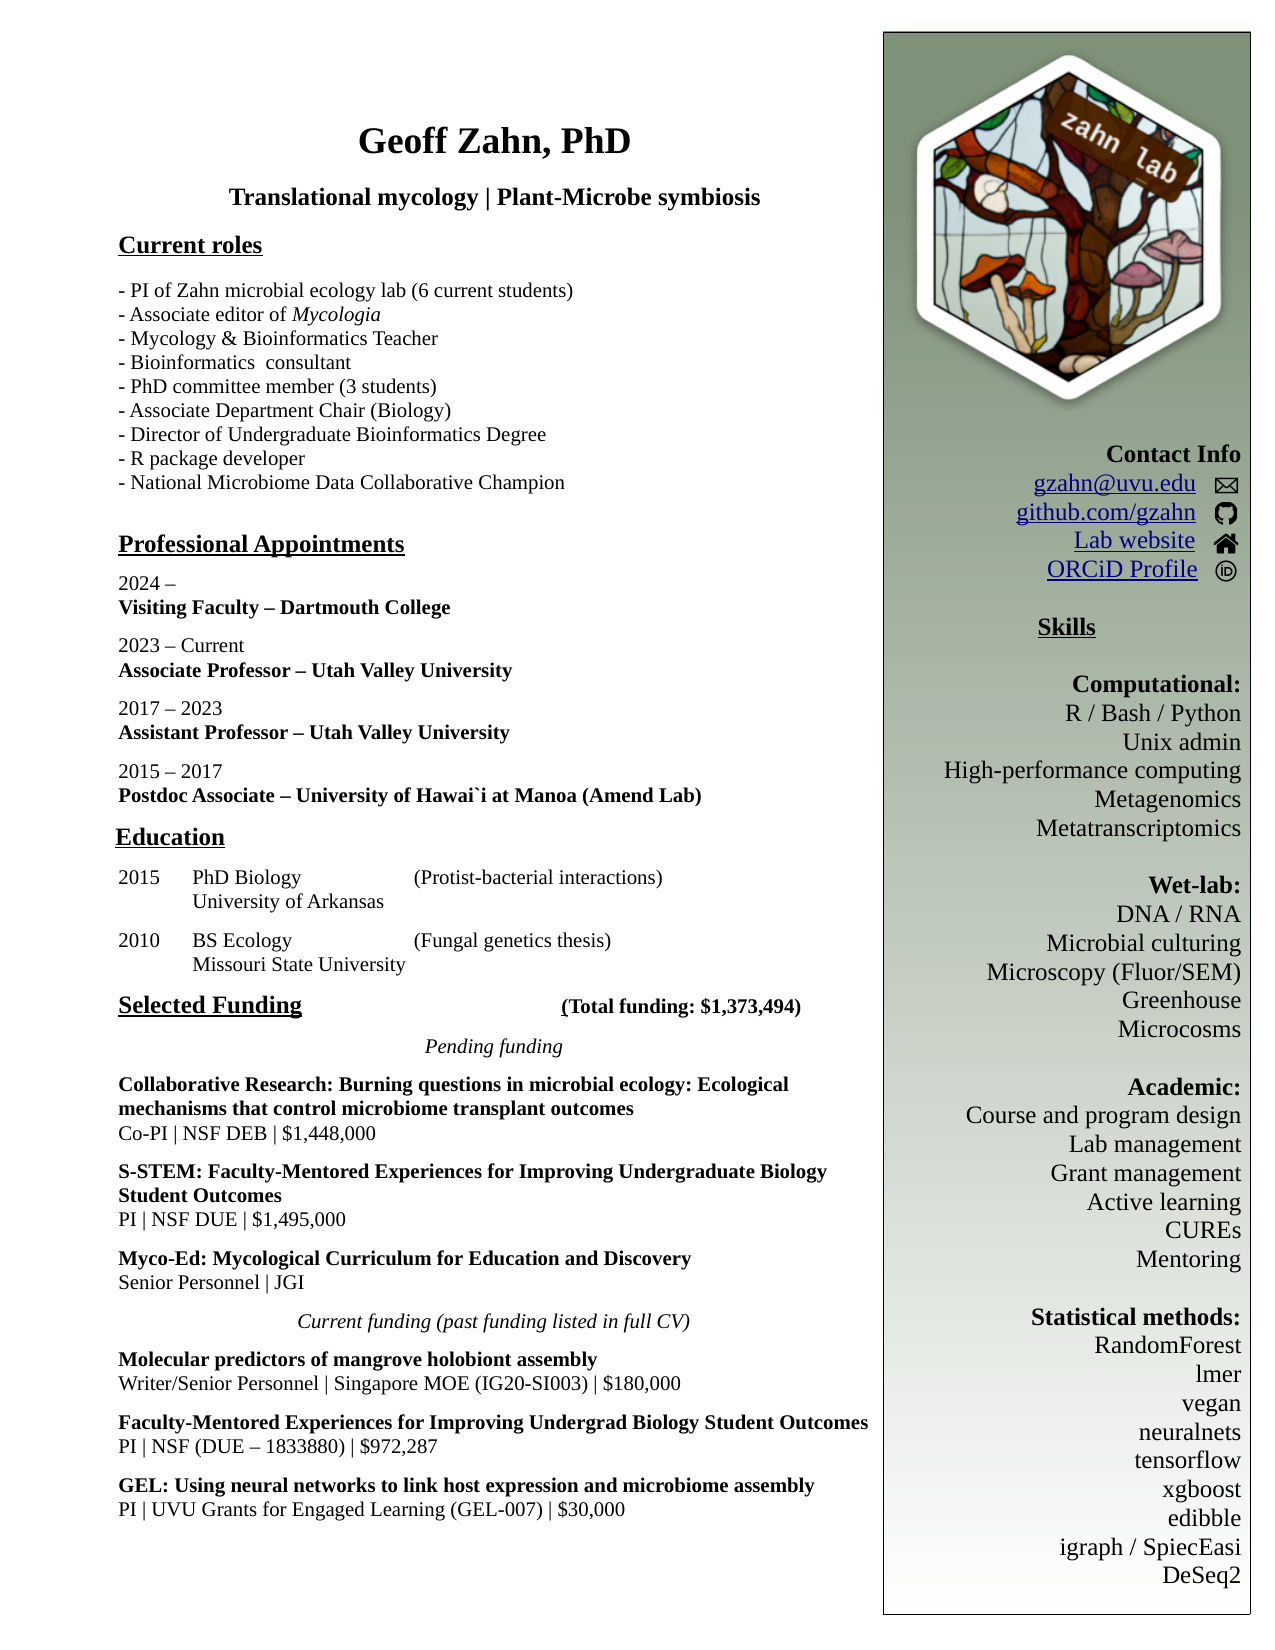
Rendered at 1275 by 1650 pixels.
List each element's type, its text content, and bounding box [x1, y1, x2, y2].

text DeSeq2 [892, 1561, 1241, 1589]
text Active learning [892, 1187, 1241, 1216]
subtitle Professional Appointments [118, 529, 883, 558]
text Current funding (past funding listed in full CV) [118, 1308, 883, 1333]
text ORCiD Profile [892, 554, 1241, 583]
text tensorflow [892, 1446, 1241, 1474]
text - PI of Zahn microbial ecology lab (6 current students) - Associate editor of Mycologia - Mycology & Bioinformatics Teacher - Bioinformatics consultant - PhD committee member (3 students) - Associate Department Chair (Biology) - Director of Undergraduate Bioinformatics Degree - R package developer - National Microbiome Data Collaborative Champion [118, 277, 883, 494]
text Metatranscriptomics [892, 813, 1241, 842]
text High-performance computing [892, 756, 1241, 784]
text Selected Funding (Total funding: $1,373,494) [118, 990, 883, 1019]
text 2017 – 2023 Assistant Professor – Utah Valley University [118, 696, 883, 744]
text Collaborative Research: Burning questions in microbial ecology: Ecological mechanisms that control microbiome transplant outcomes Co-PI | NSF DEB | $1,448,000 [118, 1072, 883, 1144]
text Lab website [892, 526, 1241, 554]
text Mentoring [892, 1244, 1241, 1273]
text RandomForest [892, 1331, 1241, 1359]
picture [1213, 531, 1239, 556]
text Contact Info [892, 439, 1241, 468]
text Faculty-Mentored Experiences for Improving Undergrad Biology Student Outcomes PI | NSF (DUE – 1833880) | $972,287 [118, 1410, 883, 1458]
text gzahn@uvu.edu [892, 468, 1241, 497]
picture [905, 43, 1233, 411]
text Molecular predictors of mangrove holobiont assembly Writer/Senior Personnel | Singapore MOE (IG20-SI003) | $180,000 [118, 1347, 883, 1395]
text GEL: Using neural networks to link host expression and microbiome assembly PI | UVU Grants for Engaged Learning (GEL-007) | $30,000 [118, 1473, 883, 1521]
picture [1208, 469, 1245, 525]
text Translational mycology | Plant-Microbe symbiosis [118, 182, 883, 211]
text Education [115, 822, 883, 850]
text Grant management [892, 1158, 1241, 1187]
text Lab management [892, 1129, 1241, 1158]
text Academic: [892, 1072, 1241, 1101]
text Skills [892, 612, 1241, 641]
text Myco-Ed: Mycological Curriculum for Education and Discovery Senior Personnel | JGI [118, 1246, 883, 1294]
text Unix admin [892, 727, 1241, 756]
text neuralnets [892, 1417, 1241, 1446]
text lmer [892, 1359, 1241, 1388]
text xgboost [892, 1474, 1241, 1503]
text Microbial culturing [892, 928, 1241, 957]
text github.com/gzahn [892, 497, 1241, 526]
text Microcosms [892, 1014, 1241, 1043]
text R / Bash / Python [892, 698, 1241, 727]
text 2023 – Current Associate Professor – Utah Valley University [118, 633, 883, 682]
text Course and program design [892, 1101, 1241, 1129]
text 2024 – Visiting Faculty – Dartmouth College [118, 571, 883, 619]
text Computational: [892, 669, 1241, 698]
text DNA / RNA [892, 899, 1241, 928]
text 2015 – 2017 Postdoc Associate – University of Hawai`i at Manoa (Amend Lab) [118, 759, 883, 807]
picture [1213, 558, 1239, 584]
text S-STEM: Faculty-Mentored Experiences for Improving Undergraduate Biology Student Outcomes PI | NSF DUE | $1,495,000 [118, 1159, 883, 1231]
text 2015 PhD Biology (Protist-bacterial interactions) University of Arkansas [118, 865, 883, 913]
text Statistical methods: [892, 1302, 1241, 1331]
text vegan [892, 1388, 1241, 1417]
text Pending funding [118, 1034, 883, 1058]
text 2010 BS Ecology (Fungal genetics thesis) Missouri State University [118, 928, 883, 976]
text Metagenomics [892, 784, 1241, 813]
text edibble [892, 1503, 1241, 1532]
text Current roles [118, 230, 883, 259]
text Geoff Zahn, PhD [118, 118, 883, 161]
text Wet-lab: [892, 871, 1241, 899]
text CUREs [892, 1216, 1241, 1244]
text Microscopy (Fluor/SEM) [892, 957, 1241, 986]
text Greenhouse [892, 986, 1241, 1014]
text igraph / SpiecEasi [892, 1532, 1241, 1561]
